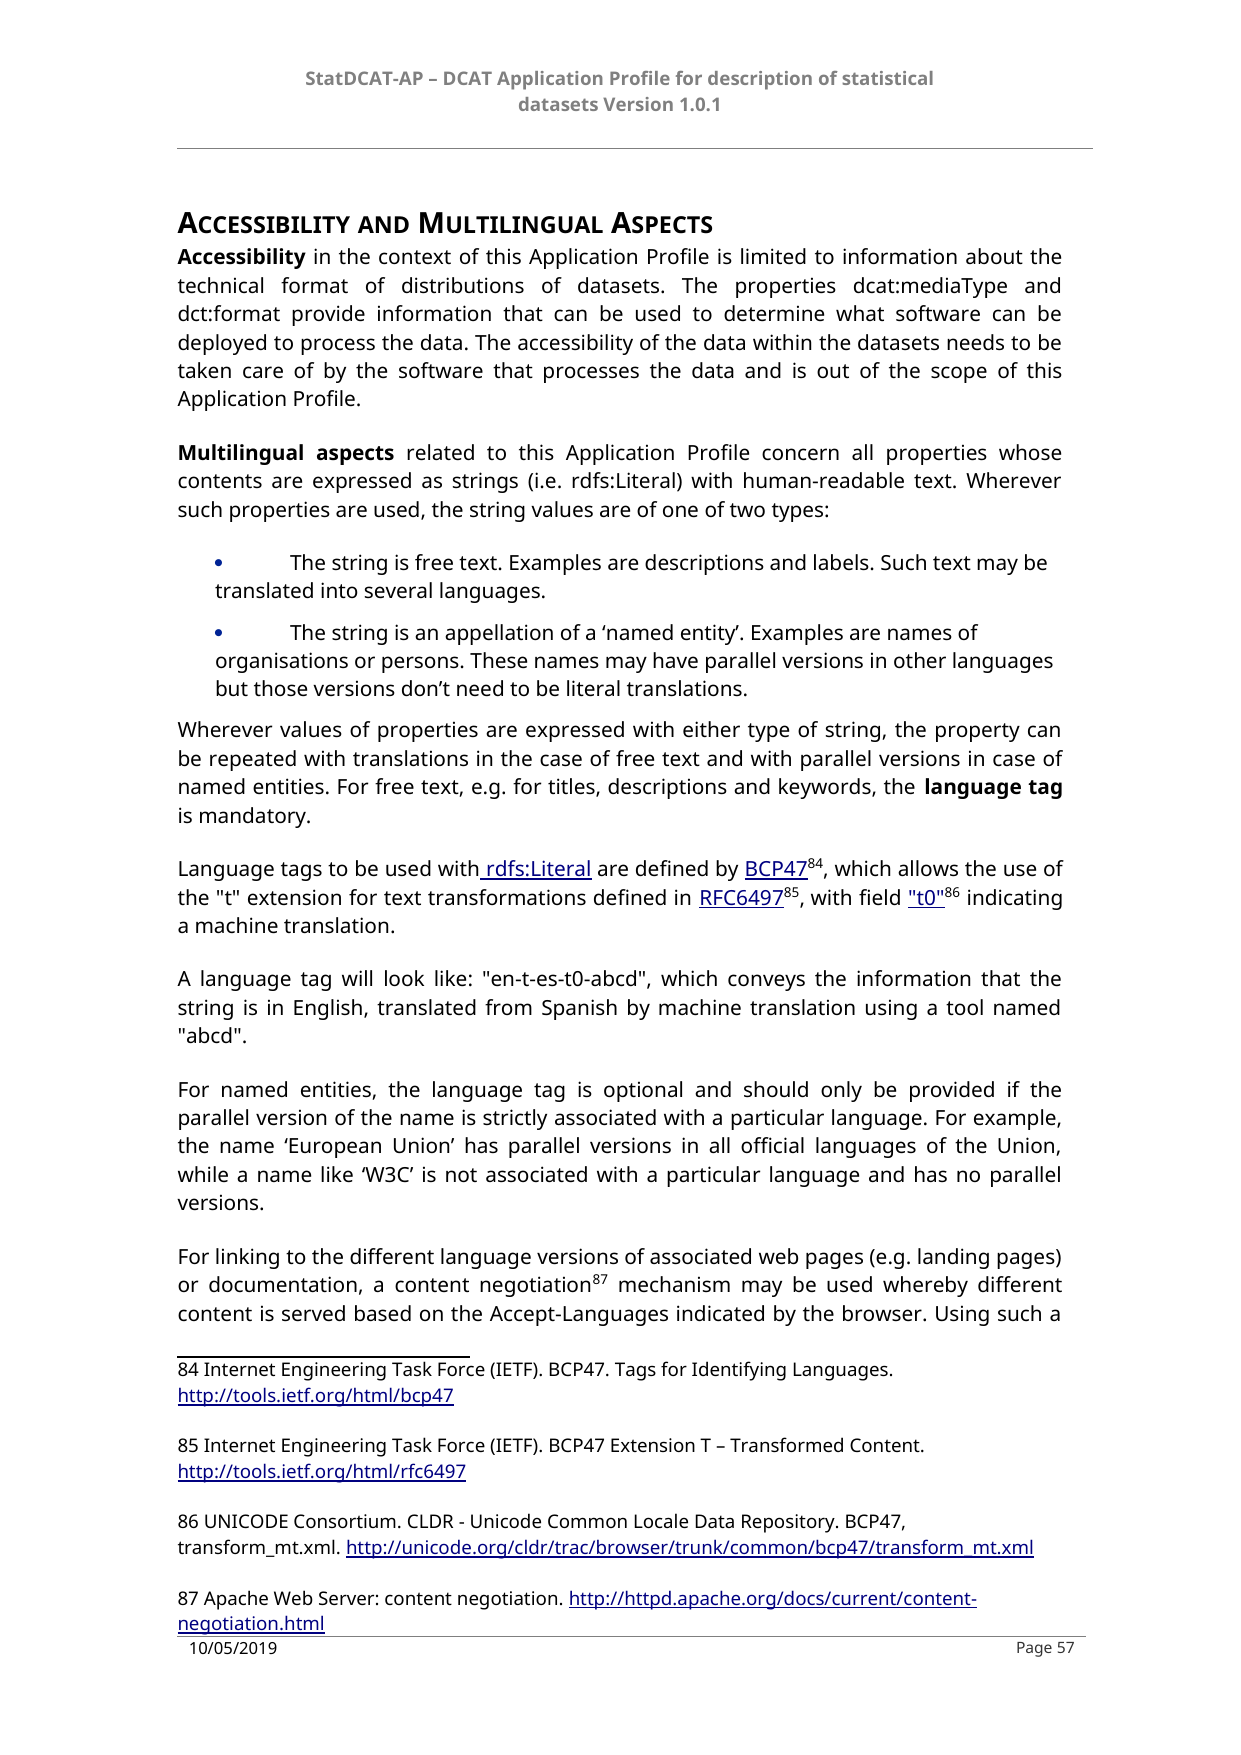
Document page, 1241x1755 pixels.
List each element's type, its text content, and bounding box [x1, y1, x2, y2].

text Apache Web Server: content negotiation. http://httpd.apache.org/docs/current/content-negotiation.html [177, 1585, 1063, 1636]
text Wherever values of properties are expressed with either type of string, the property can be repeated with translations in the case of free text and with parallel versions in case of named entities. For free text, e.g. for titles, descriptions and keywords, the language tag is mandatory. [177, 715, 1063, 829]
text Internet Engineering Task Force (IETF). BCP47 Extension T – Transformed Content. http://tools.ietf.org/html/rfc6497 [177, 1433, 1063, 1484]
text Language tags to be used with rdfs:Literal are defined by BCP47, which allows the use of the "t" extension for text transformations defined in RFC6497, with field "t0" indicating a machine translation. [177, 854, 1063, 939]
list The string is an appellation of a ‘named entity’. Examples are names of organisations or persons. These names may have parallel versions in other languages but those versions don’t need to be literal translations. [215, 618, 1063, 703]
text Internet Engineering Task Force (IETF). BCP47. Tags for Identifying Languages. http://tools.ietf.org/html/bcp47 [177, 1357, 1063, 1408]
text For linking to the different language versions of associated web pages (e.g. landing pages) or documentation, a content negotiation mechanism may be used whereby different content is served based on the Accept-Languages indicated by the browser. Using such a [177, 1242, 1063, 1327]
list The string is free text. Examples are descriptions and labels. Such text may be translated into several languages. [215, 548, 1063, 605]
text For named entities, the language tag is optional and should only be provided if the parallel version of the name is strictly associated with a particular language. For example, the name ‘European Union’ has parallel versions in all official languages of the Union, while a name like ‘W3C’ is not associated with a particular language and has no parallel versions. [177, 1075, 1063, 1217]
text Multilingual aspects related to this Application Profile concern all properties whose contents are expressed as strings (i.e. rdfs:Literal) with human-readable text. Wherever such properties are used, the string values are of one of two types: [177, 438, 1063, 523]
subtitle Accessibility and Multilingual Aspects [177, 203, 1063, 242]
text Accessibility in the context of this Application Profile is limited to information about the technical format of distributions of datasets. The properties dcat:mediaType and dct:format provide information that can be used to determine what software can be deployed to process the data. The accessibility of the data within the datasets needs to be taken care of by the software that processes the data and is out of the scope of this Application Profile. [177, 242, 1063, 413]
text A language tag will look like: "en-t-es-t0-abcd", which conveys the information that the string is in English, translated from Spanish by machine translation using a tool named "abcd". [177, 964, 1063, 1050]
text UNICODE Consortium. CLDR - Unicode Common Locale Data Repository. BCP47, transform_mt.xml. http://unicode.org/cldr/trac/browser/trunk/common/bcp47/transform_mt.xml [177, 1509, 1063, 1560]
